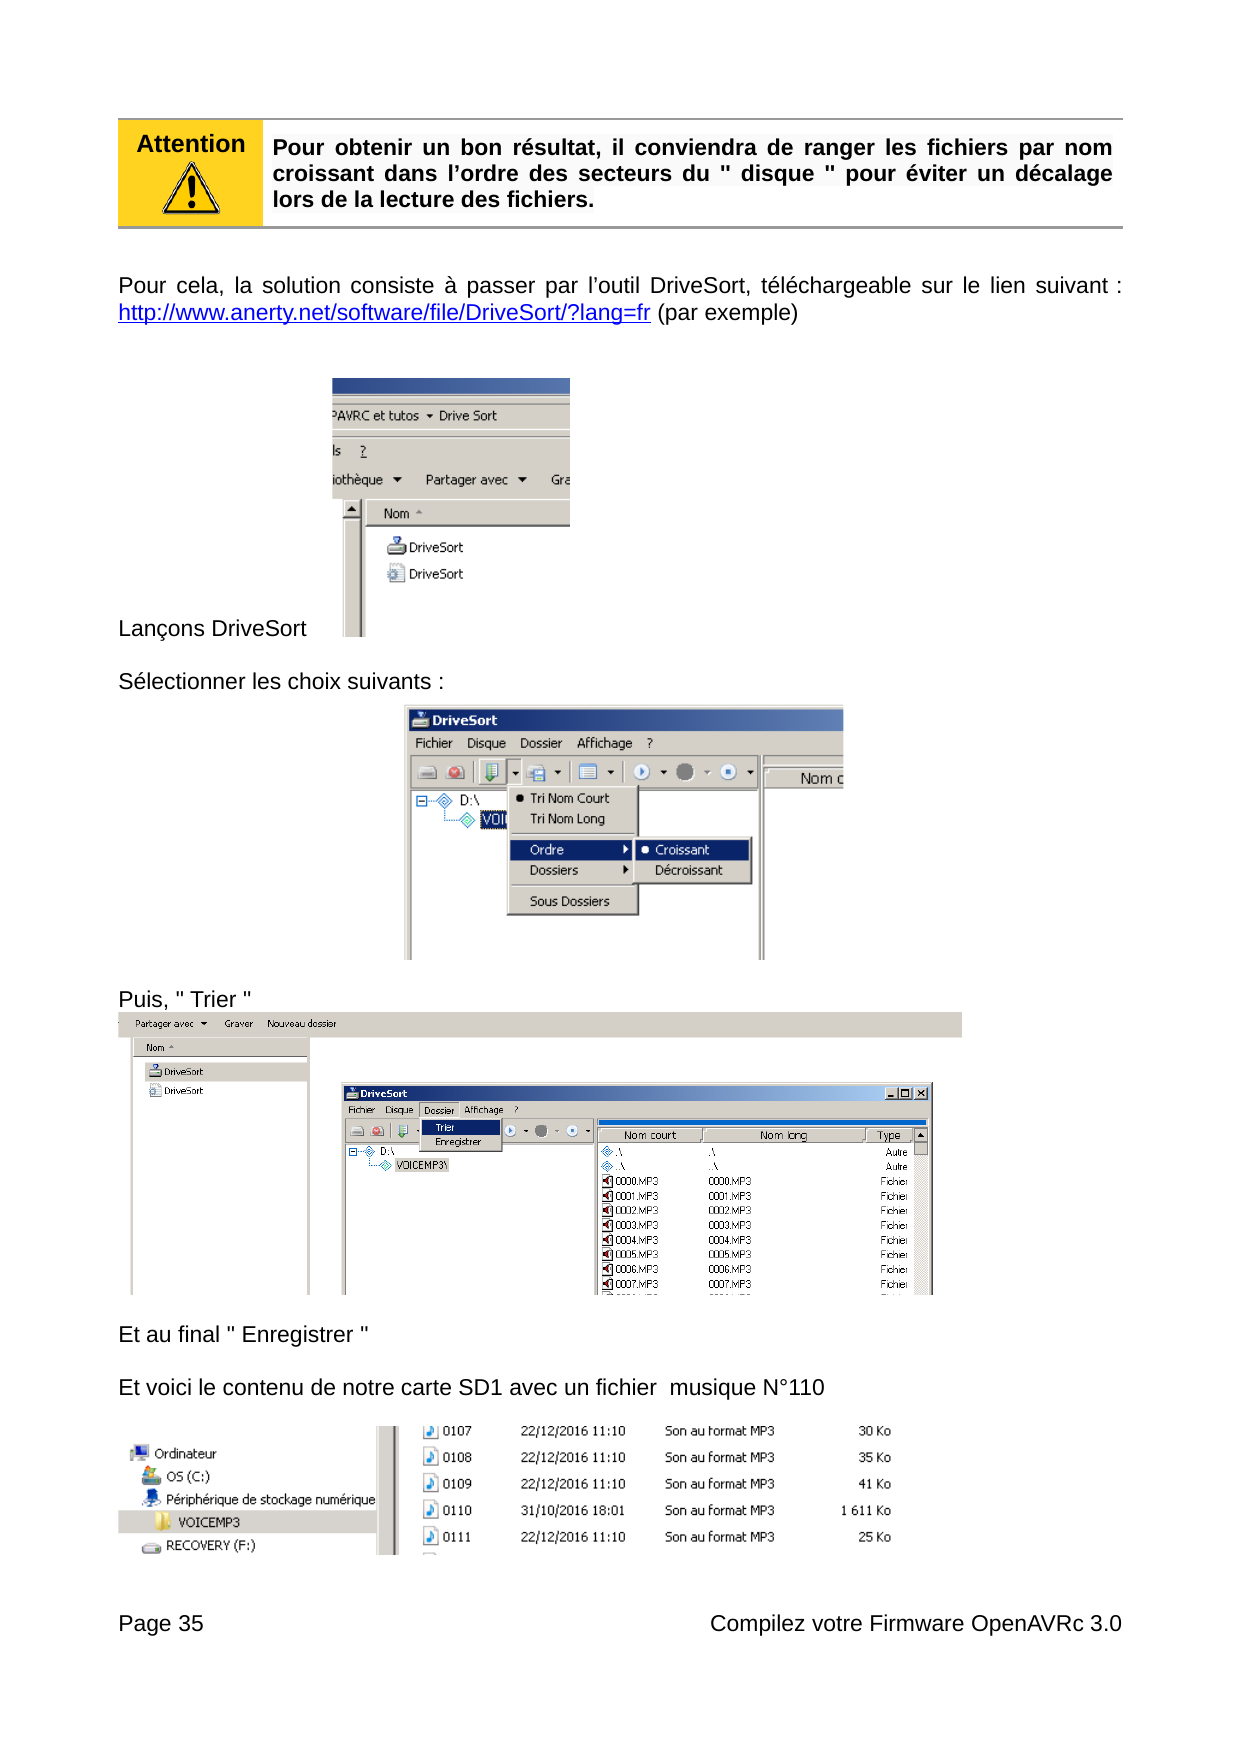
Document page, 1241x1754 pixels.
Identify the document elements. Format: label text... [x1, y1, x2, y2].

picture [158, 157, 224, 218]
table_header Pour obtenir un bon résultat, il conviendra de ranger les fichiers par nom croissant dans l’ordre des secteurs du '' disque '' pour éviter un décalage lors de la lecture des fichiers. [264, 120, 1122, 226]
text Et voici le contenu de notre carte SD1 avec un fichier musique N°110 [118, 1374, 1122, 1400]
table_header Attention [118, 120, 263, 226]
text Lançons DriveSort [118, 378, 1122, 642]
text Pour cela, la solution consiste à passer par l’outil DriveSort, téléchargeable sur le lien suivant : http://www.anerty.net/software/file/DriveSort/?lang=fr (par exemple) [118, 272, 1122, 325]
text Sélectionner les choix suivants : [118, 668, 1122, 694]
text Et au final '' Enregistrer '' [118, 1321, 1122, 1347]
text Puis, '' Trier '' [118, 986, 1122, 1012]
